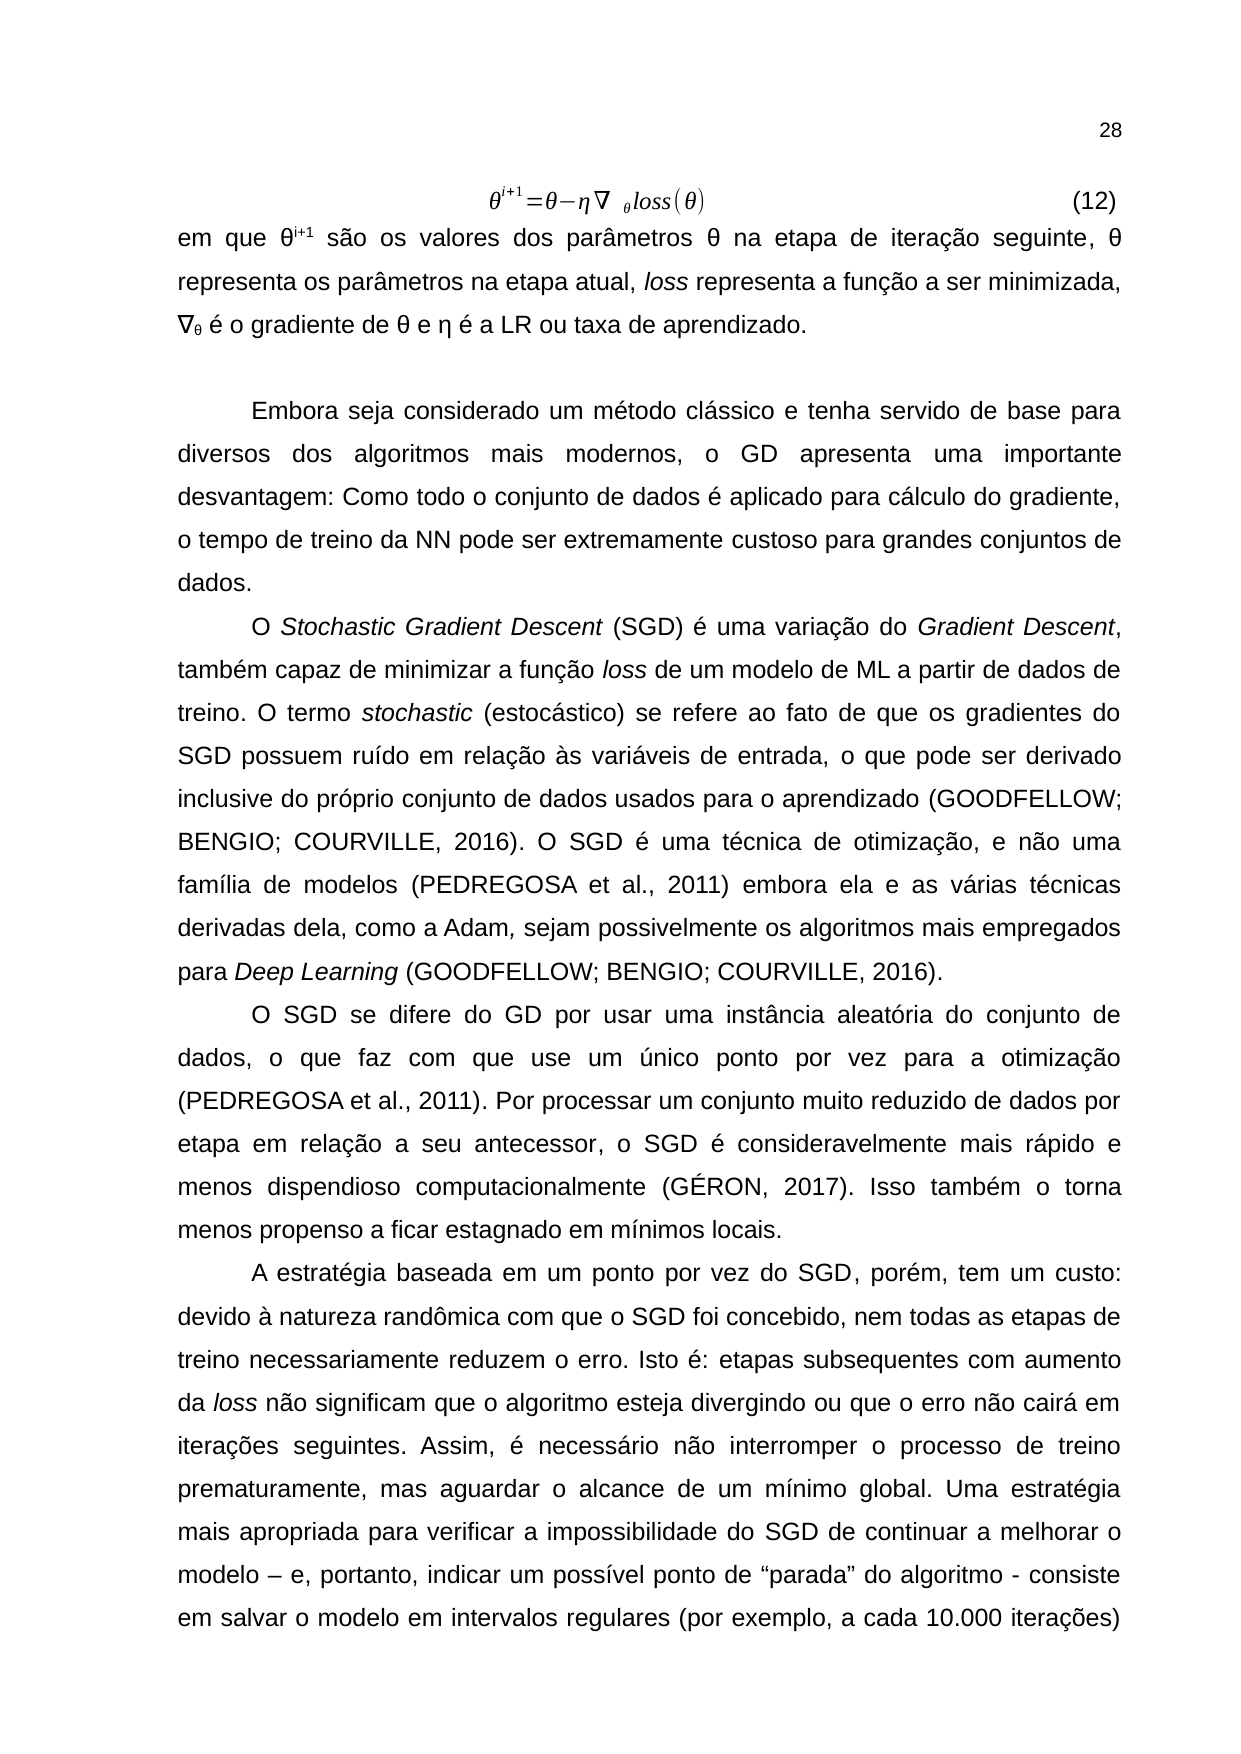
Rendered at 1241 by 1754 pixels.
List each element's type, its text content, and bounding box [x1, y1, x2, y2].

text A estratégia baseada em um ponto por vez do SGD, porém, tem um custo: devido à natureza randômica com que o SGD foi concebido, nem todas as etapas de treino necessariamente reduzem o erro. Isto é: etapas subsequentes com aumento da loss não significam que o algoritmo esteja divergindo ou que o erro não cairá em iterações seguintes. Assim, é necessário não interromper o processo de treino prematuramente, mas aguardar o alcance de um mínimo global. Uma estratégia mais apropriada para verificar a impossibilidade do SGD de continuar a melhorar o modelo – e, portanto, indicar um possível ponto de “parada” do algoritmo - consiste em salvar o modelo em intervalos regulares (por exemplo, a cada 10.000 iterações) [177, 1258, 1122, 1632]
table_header [177, 177, 1017, 223]
text em que θi+1 são os valores dos parâmetros θ na etapa de iteração seguinte, θ representa os parâmetros na etapa atual, loss representa a função a ser minimizada, ∇θ é o gradiente de θ e η é a LR ou taxa de aprendizado. [177, 223, 1122, 338]
text O Stochastic Gradient Descent (SGD) é uma variação do Gradient Descent, também capaz de minimizar a função loss de um modelo de ML a partir de dados de treino. O termo stochastic (estocástico) se refere ao fato de que os gradientes do SGD possuem ruído em relação às variáveis de entrada, o que pode ser derivado inclusive do próprio conjunto de dados usados para o aprendizado (GOODFELLOW; BENGIO; COURVILLE, 2016). O SGD é uma técnica de otimização, e não uma família de modelos (PEDREGOSA et al., 2011) embora ela e as várias técnicas derivadas dela, como a Adam, sejam possivelmente os algoritmos mais empregados para Deep Learning (GOODFELLOW; BENGIO; COURVILLE, 2016). [177, 612, 1122, 985]
text Embora seja considerado um método clássico e tenha servido de base para diversos dos algoritmos mais modernos, o GD apresenta uma importante desvantagem: Como todo o conjunto de dados é aplicado para cálculo do gradiente, o tempo de treino da NN pode ser extremamente custoso para grandes conjuntos de dados. [177, 396, 1122, 597]
table_header (12) [1017, 177, 1122, 223]
text O SGD se difere do GD por usar uma instância aleatória do conjunto de dados, o que faz com que use um único ponto por vez para a otimização (PEDREGOSA et al., 2011). Por processar um conjunto muito reduzido de dados por etapa em relação a seu antecessor, o SGD é consideravelmente mais rápido e menos dispendioso computacionalmente (GÉRON, 2017). Isso também o torna menos propenso a ficar estagnado em mínimos locais. [177, 1000, 1122, 1244]
